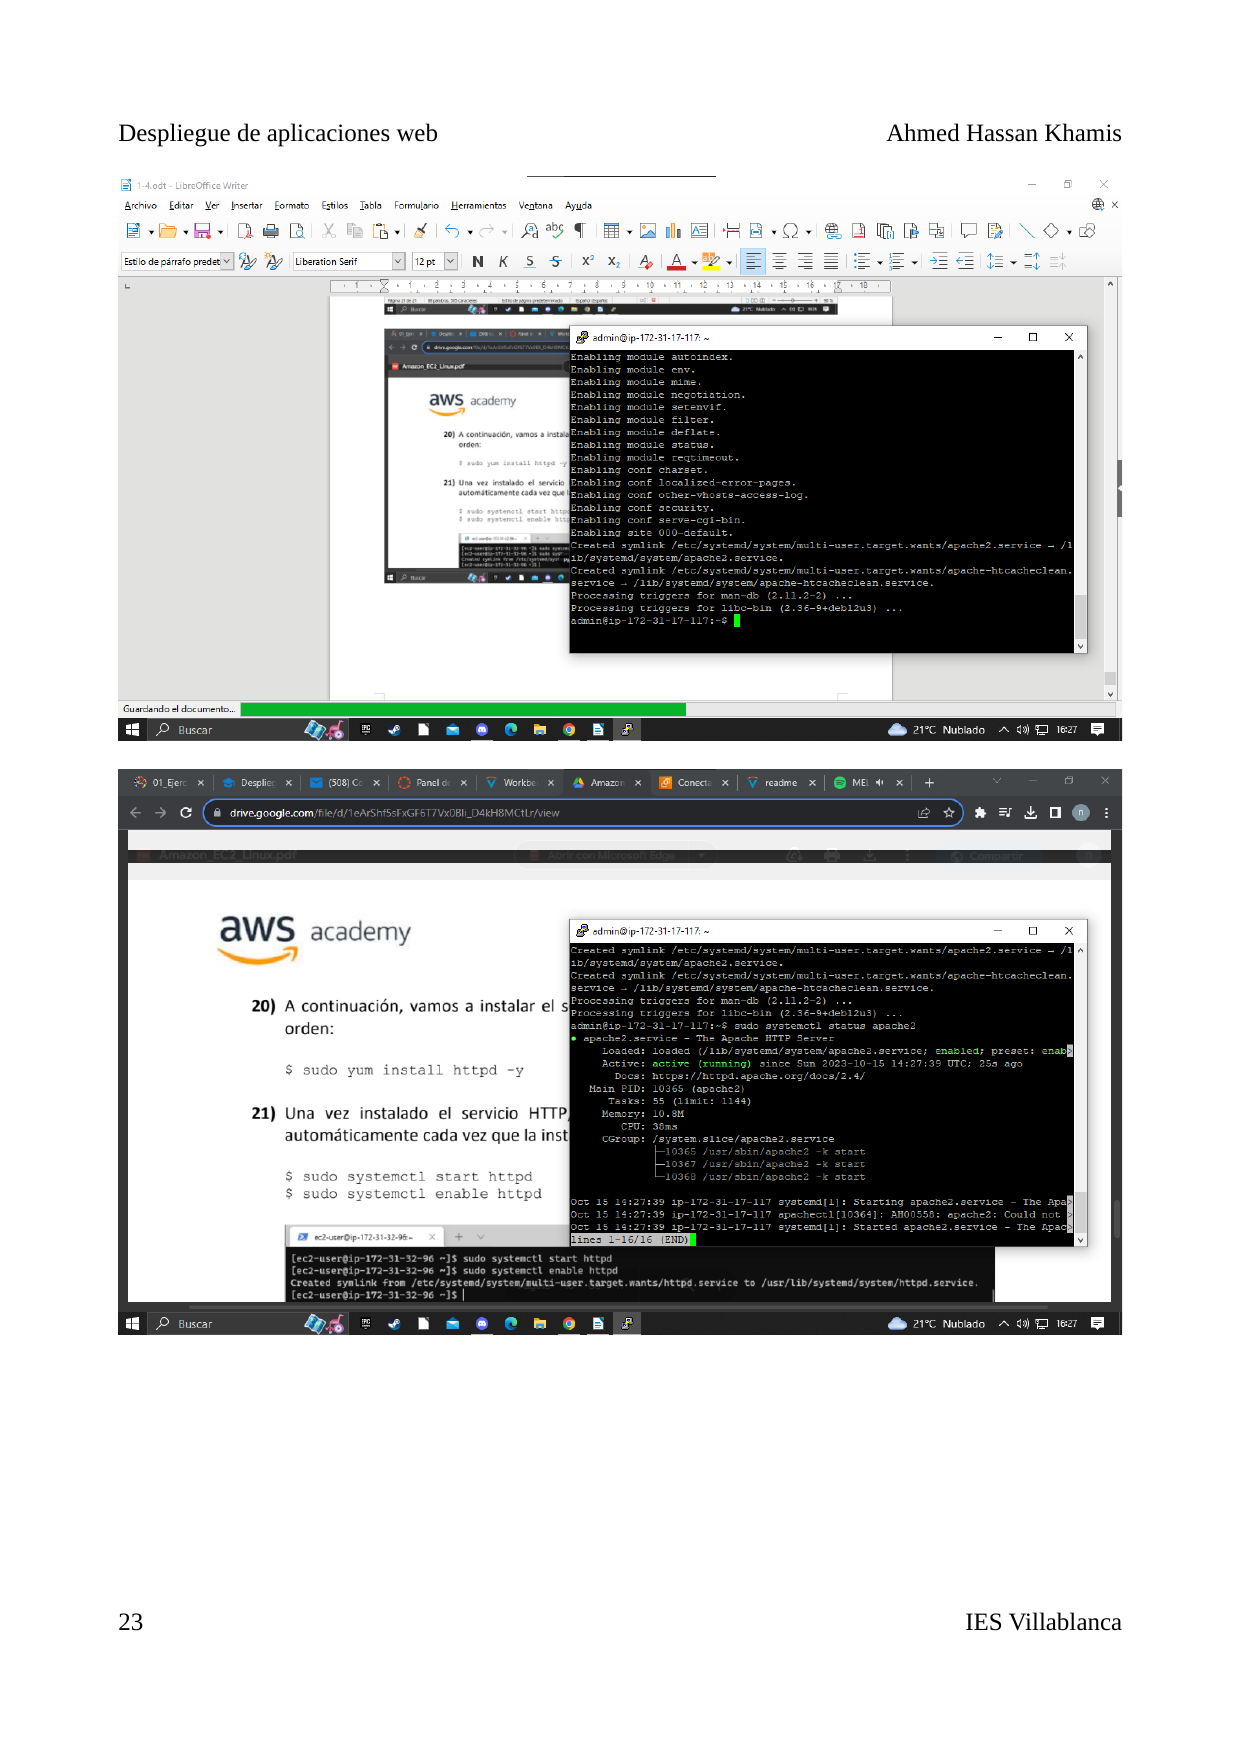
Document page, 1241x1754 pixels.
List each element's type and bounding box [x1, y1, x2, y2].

picture [118, 769, 1123, 1335]
picture [118, 176, 1123, 741]
